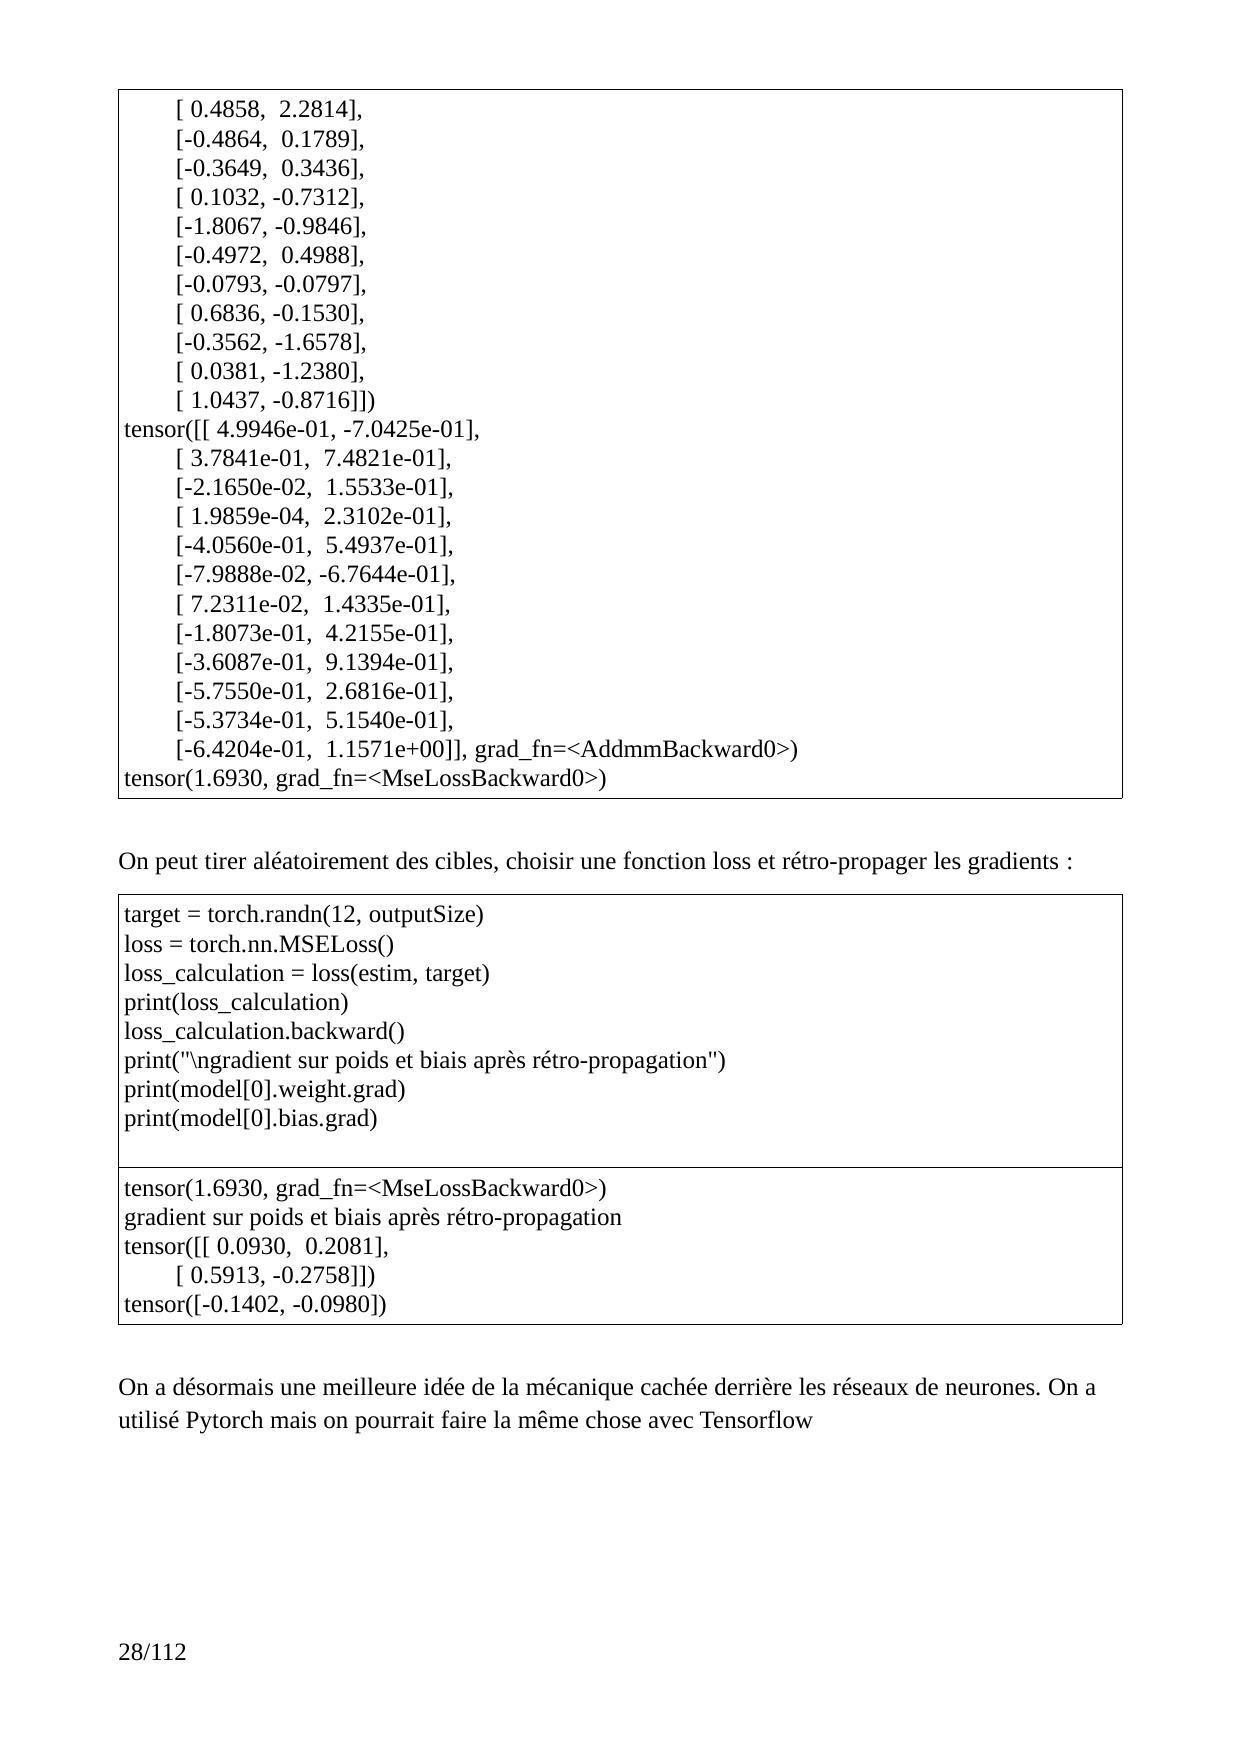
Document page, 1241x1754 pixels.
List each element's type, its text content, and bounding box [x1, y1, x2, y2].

text On peut tirer aléatoirement des cibles, choisir une fonction loss et rétro-propager les gradients : [118, 846, 1122, 875]
table_cell [ 0.4858, 2.2814], [-0.4864, 0.1789], [-0.3649, 0.3436], [ 0.1032, -0.7312], [-1.8067, -0.9846], [-0.4972, 0.4988], [-0.0793, -0.0797], [ 0.6836, -0.1530], [-0.3562, -1.6578], [ 0.0381, -1.2380], [ 1.0437, -0.8716]]) tensor([[ 4.9946e-01, -7.0425e-01], [ 3.7841e-01, 7.4821e-01], [-2.1650e-02, 1.5533e-01], [ 1.9859e-04, 2.3102e-01], [-4.0560e-01, 5.4937e-01], [-7.9888e-02, -6.7644e-01], [ 7.2311e-02, 1.4335e-01], [-1.8073e-01, 4.2155e-01], [-3.6087e-01, 9.1394e-01], [-5.7550e-01, 2.6816e-01], [-5.3734e-01, 5.1540e-01], [-6.4204e-01, 1.1571e+00]], grad_fn=<AddmmBackward0>) tensor(1.6930, grad_fn=<MseLossBackward0>) [119, 90, 1122, 798]
table_cell tensor(1.6930, grad_fn=<MseLossBackward0>) gradient sur poids et biais après rétro-propagation tensor([[ 0.0930, 0.2081], [ 0.5913, -0.2758]]) tensor([-0.1402, -0.0980]) [119, 1168, 1122, 1323]
text On a désormais une meilleure idée de la mécanique cachée derrière les réseaux de neurones. On a utilisé Pytorch mais on pourrait faire la même chose avec Tensorflow [118, 1372, 1122, 1434]
table_header target = torch.randn(12, outputSize) loss = torch.nn.MSELoss() loss_calculation = loss(estim, target) print(loss_calculation) loss_calculation.backward() print("\ngradient sur poids et biais après rétro-propagation") print(model[0].weight.grad) print(model[0].bias.grad) [119, 895, 1122, 1167]
